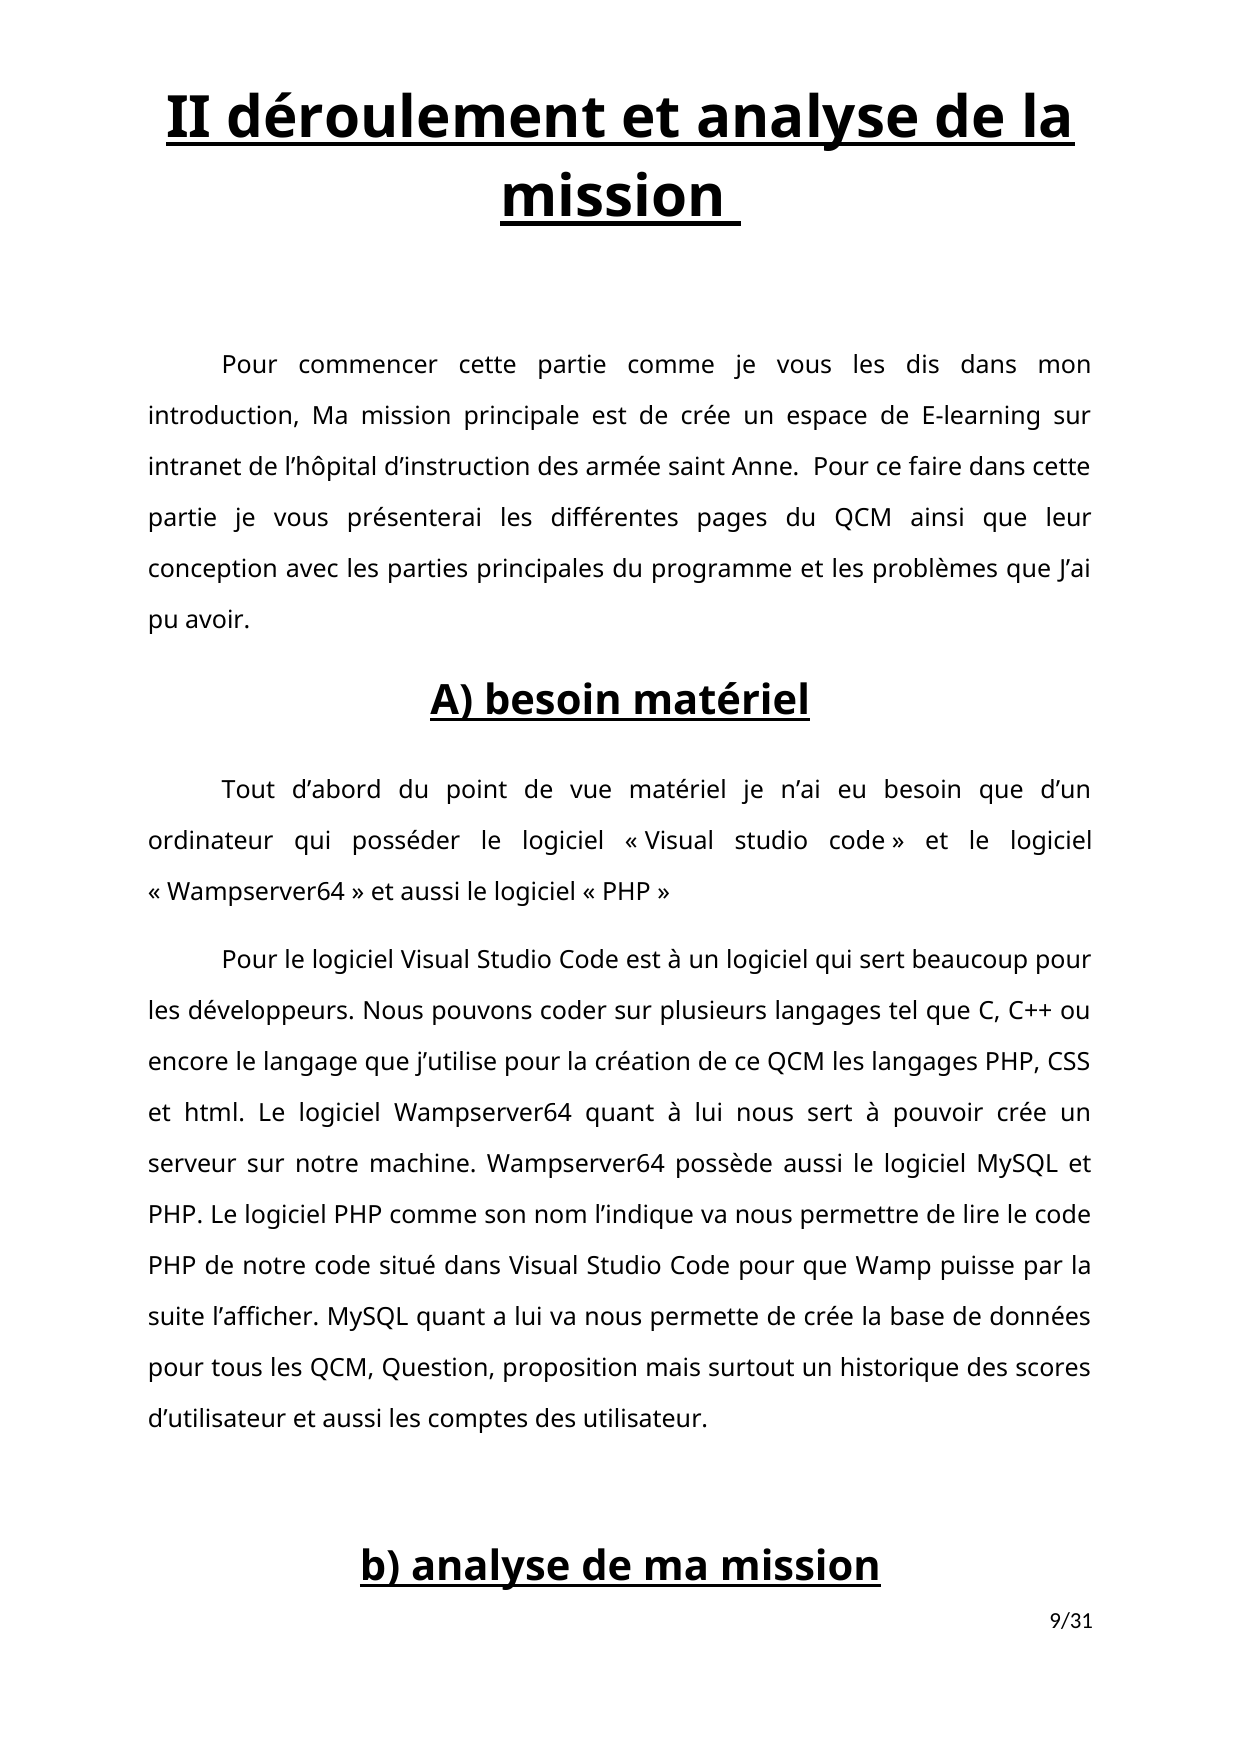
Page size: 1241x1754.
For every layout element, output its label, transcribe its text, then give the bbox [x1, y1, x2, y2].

text Tout d’abord du point de vue matériel je n’ai eu besoin que d’un ordinateur qui posséder le logiciel « Visual studio code » et le logiciel « Wampserver64 » et aussi le logiciel « PHP » [148, 771, 1093, 908]
text A) besoin matériel [148, 670, 1093, 726]
text II déroulement et analyse de la mission [148, 75, 1093, 234]
text Pour commencer cette partie comme je vous les dis dans mon introduction, Ma mission principale est de crée un espace de E-learning sur intranet de l’hôpital d’instruction des armée saint Anne. Pour ce faire dans cette partie je vous présenterai les différentes pages du QCM ainsi que leur conception avec les parties principales du programme et les problèmes que J’ai pu avoir. [148, 347, 1093, 636]
text Pour le logiciel Visual Studio Code est à un logiciel qui sert beaucoup pour les développeurs. Nous pouvons coder sur plusieurs langages tel que C, C++ ou encore le langage que j’utilise pour la création de ce QCM les langages PHP, CSS et html. Le logiciel Wampserver64 quant à lui nous sert à pouvoir crée un serveur sur notre machine. Wampserver64 possède aussi le logiciel MySQL et PHP. Le logiciel PHP comme son nom l’indique va nous permettre de lire le code PHP de notre code situé dans Visual Studio Code pour que Wamp puisse par la suite l’afficher. MySQL quant a lui va nous permette de crée la base de données pour tous les QCM, Question, proposition mais surtout un historique des scores d’utilisateur et aussi les comptes des utilisateur. [148, 941, 1093, 1435]
text b) analyse de ma mission [148, 1536, 1093, 1593]
